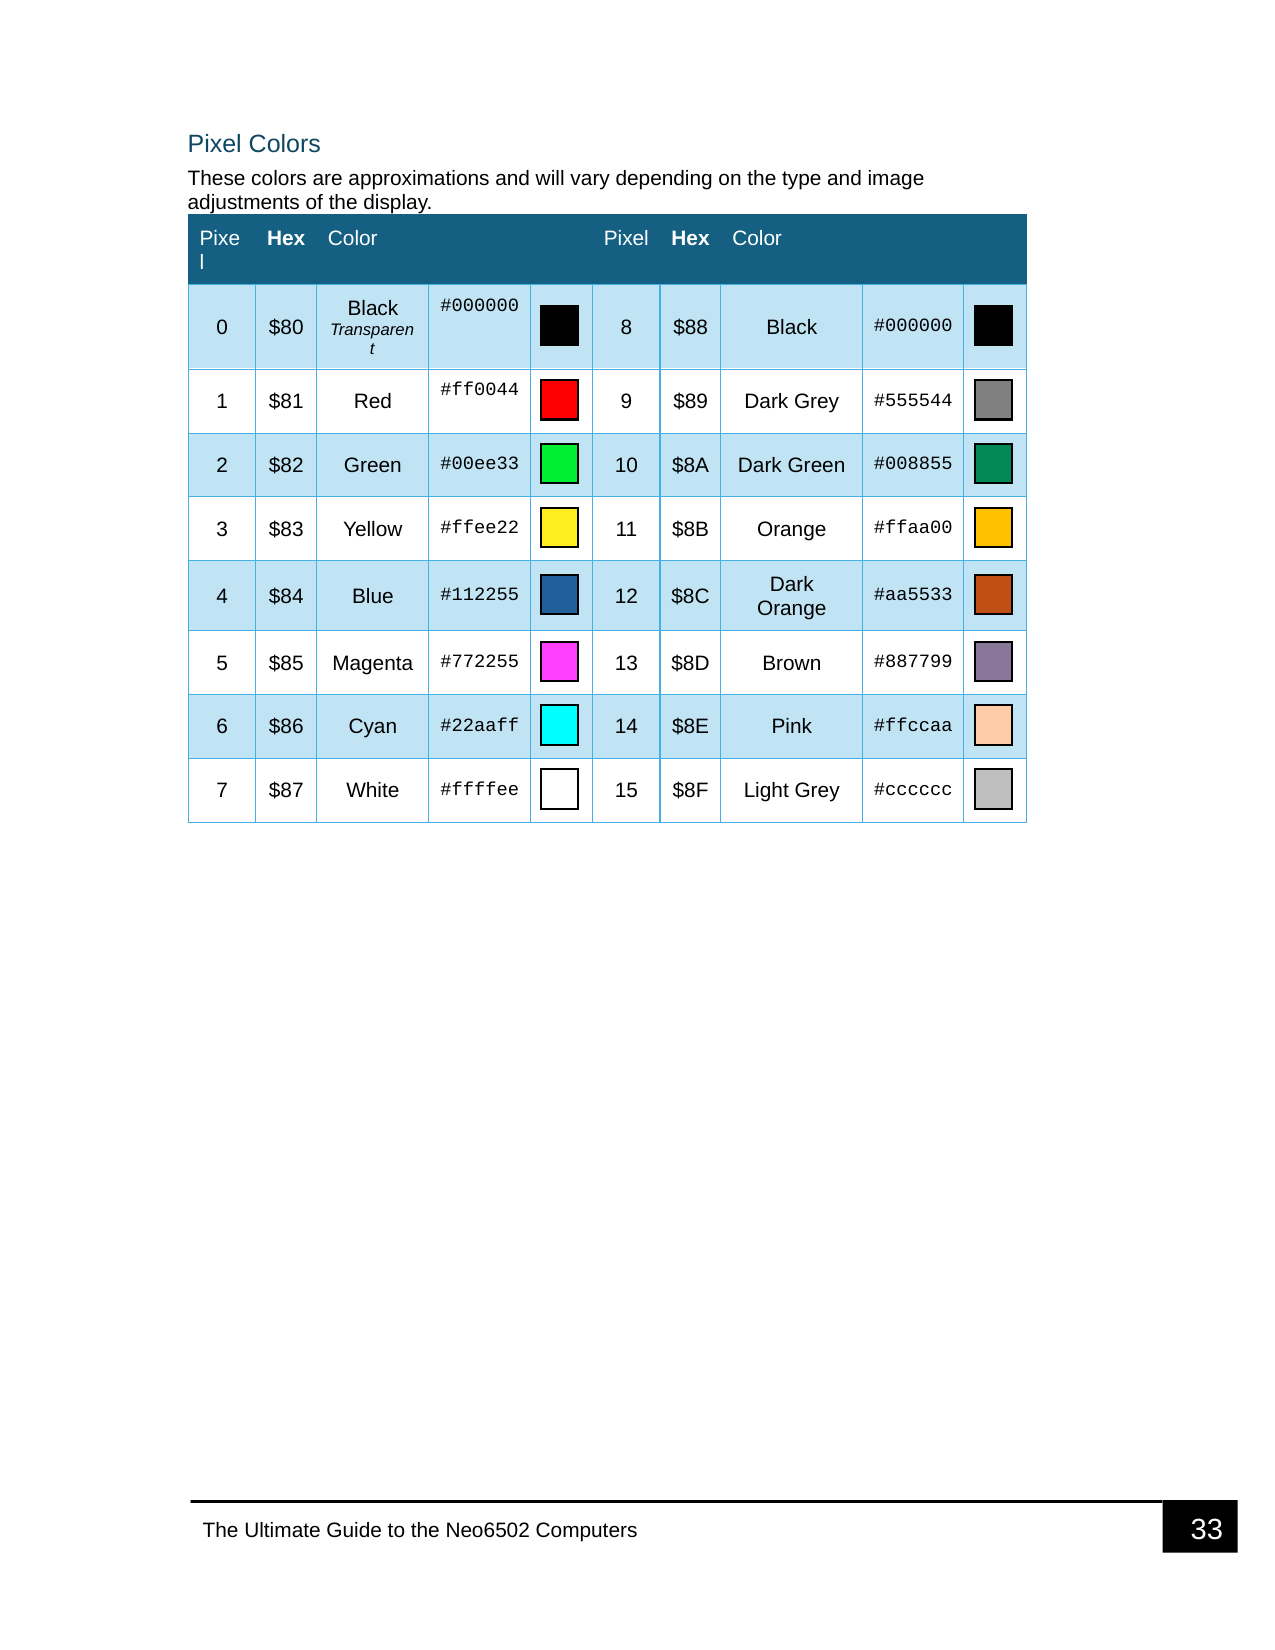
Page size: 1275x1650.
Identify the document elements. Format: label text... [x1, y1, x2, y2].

table_cell 5 [189, 631, 255, 694]
table_cell Dark Orange [721, 561, 862, 630]
table_cell Pink [721, 695, 862, 758]
table_header [429, 215, 530, 284]
table_cell [531, 497, 592, 560]
table_cell #000000 [429, 285, 530, 368]
table_cell $85 [256, 631, 316, 694]
table_cell #887799 [863, 631, 963, 694]
table_cell 2 [189, 434, 255, 496]
table_cell $82 [256, 434, 316, 496]
table_cell #ffaa00 [863, 497, 963, 560]
table_cell Dark Green [721, 434, 862, 496]
table_header Color [317, 215, 428, 284]
table_cell [531, 759, 592, 822]
table_header Hex [256, 215, 316, 284]
table_cell #ff0044 [429, 370, 530, 432]
table_cell Brown [721, 631, 862, 694]
table_cell Red [317, 370, 428, 432]
table_cell #112255 [429, 561, 530, 630]
table_cell #aa5533 [863, 561, 963, 630]
table_cell Orange [721, 497, 862, 560]
table_cell 13 [593, 631, 659, 694]
table_cell [964, 434, 1026, 496]
table_cell [964, 695, 1026, 758]
table_cell 0 [189, 285, 255, 368]
table_header [531, 215, 592, 284]
table_cell [964, 285, 1026, 368]
table_cell $8C [661, 561, 720, 630]
table_cell [531, 434, 592, 496]
table_cell $88 [661, 285, 720, 368]
table_cell Black [721, 285, 862, 368]
table_cell $87 [256, 759, 316, 822]
table_cell [531, 561, 592, 630]
table_cell 1 [189, 370, 255, 432]
table_cell $89 [661, 370, 720, 432]
table_cell 14 [593, 695, 659, 758]
table_cell $8D [661, 631, 720, 694]
table_cell [964, 497, 1026, 560]
table_cell 4 [189, 561, 255, 630]
table_cell #ffffee [429, 759, 530, 822]
table_cell $8F [661, 759, 720, 822]
table_cell Yellow [317, 497, 428, 560]
table_cell [531, 285, 592, 368]
table_cell Magenta [317, 631, 428, 694]
table_cell White [317, 759, 428, 822]
table_cell [964, 631, 1026, 694]
table_cell #555544 [863, 370, 963, 432]
table_cell #ffccaa [863, 695, 963, 758]
table_cell $8E [661, 695, 720, 758]
subtitle Pixel Colors [187, 129, 1162, 158]
table_cell 12 [593, 561, 659, 630]
table_cell Green [317, 434, 428, 496]
table_header [863, 215, 963, 284]
table_cell $83 [256, 497, 316, 560]
table_cell [964, 561, 1026, 630]
table_header Pixel [593, 215, 659, 284]
table_cell #00ee33 [429, 434, 530, 496]
table_cell $8A [661, 434, 720, 496]
table_header [964, 215, 1026, 284]
table_header Color [721, 215, 862, 284]
text These colors are approximations and will vary depending on the type and image adjustments of the display. [187, 166, 1012, 214]
table_cell Blue [317, 561, 428, 630]
table_cell Light Grey [721, 759, 862, 822]
table_cell [964, 759, 1026, 822]
table_cell 10 [593, 434, 659, 496]
table_cell #cccccc [863, 759, 963, 822]
table_cell Dark Grey [721, 370, 862, 432]
table_cell 7 [189, 759, 255, 822]
table_cell [531, 370, 592, 432]
table_header Hex [661, 215, 720, 284]
table_cell 11 [593, 497, 659, 560]
table_cell 9 [593, 370, 659, 432]
table_cell 6 [189, 695, 255, 758]
table_cell #000000 [863, 285, 963, 368]
table_cell Cyan [317, 695, 428, 758]
table_cell 15 [593, 759, 659, 822]
table_cell $8B [661, 497, 720, 560]
table_cell 3 [189, 497, 255, 560]
table_cell $81 [256, 370, 316, 432]
table_cell [531, 695, 592, 758]
table_cell #ffee22 [429, 497, 530, 560]
table_cell $80 [256, 285, 316, 368]
table_cell #22aaff [429, 695, 530, 758]
table_cell $84 [256, 561, 316, 630]
table_cell $86 [256, 695, 316, 758]
table_cell [964, 370, 1026, 432]
table_cell Black Transparent [317, 285, 428, 368]
table_cell #008855 [863, 434, 963, 496]
table_cell #772255 [429, 631, 530, 694]
table_header Pixel [189, 215, 255, 284]
table_cell 8 [593, 285, 659, 368]
table_cell [531, 631, 592, 694]
